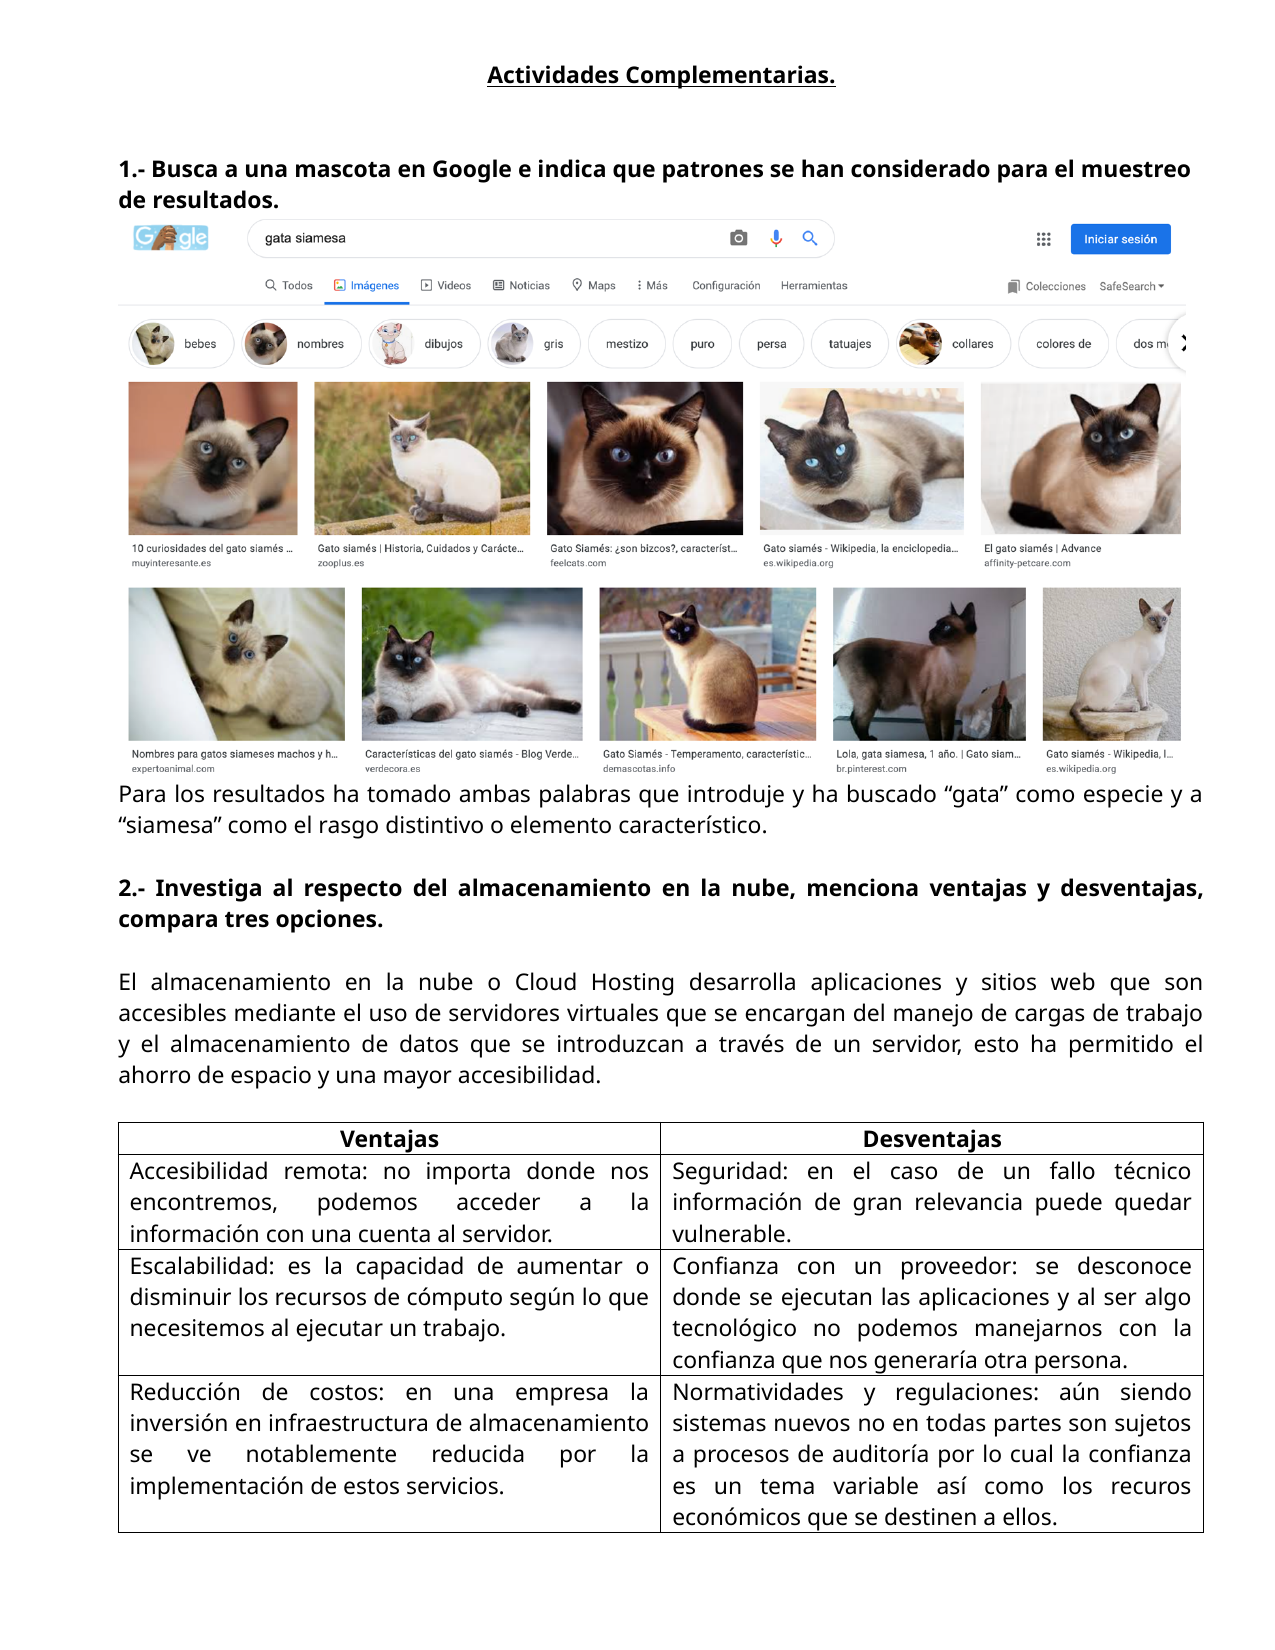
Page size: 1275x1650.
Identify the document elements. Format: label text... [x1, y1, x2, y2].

text Actividades Complementarias. [118, 59, 1205, 90]
table_cell Accesibilidad remota: no importa donde nos encontremos, podemos acceder a la información con una cuenta al servidor. [119, 1155, 660, 1249]
text 2.- Investiga al respecto del almacenamiento en la nube, menciona ventajas y desventajas, compara tres opciones. [118, 872, 1205, 934]
table_cell Seguridad: en el caso de un fallo técnico información de gran relevancia puede quedar vulnerable. [661, 1155, 1203, 1249]
table_cell Normatividades y regulaciones: aún siendo sistemas nuevos no en todas partes son sujetos a procesos de auditoría por lo cual la confianza es un tema variable así como los recuros económicos que se destinen a ellos. [661, 1376, 1203, 1532]
text Para los resultados ha tomado ambas palabras que introduje y ha buscado “gata” como especie y a “siamesa” como el rasgo distintivo o elemento característico. [118, 778, 1205, 840]
table_header Ventajas [119, 1123, 660, 1154]
table_cell Reducción de costos: en una empresa la inversión en infraestructura de almacenamiento se ve notablemente reducida por la implementación de estos servicios. [119, 1376, 660, 1532]
table_header Desventajas [661, 1123, 1203, 1154]
table_cell Escalabilidad: es la capacidad de aumentar o disminuir los recursos de cómputo según lo que necesitemos al ejecutar un trabajo. [119, 1250, 660, 1375]
text 1.- Busca a una mascota en Google e indica que patrones se han considerado para el muestreo de resultados. [118, 153, 1205, 215]
table_cell Confianza con un proveedor: se desconoce donde se ejecutan las aplicaciones y al ser algo tecnológico no podemos manejarnos con la confianza que nos generaría otra persona. [661, 1250, 1203, 1375]
text El almacenamiento en la nube o Cloud Hosting desarrolla aplicaciones y sitios web que son accesibles mediante el uso de servidores virtuales que se encargan del manejo de cargas de trabajo y el almacenamiento de datos que se introduzcan a través de un servidor, esto ha permitido el ahorro de espacio y una mayor accesibilidad. [118, 965, 1205, 1090]
